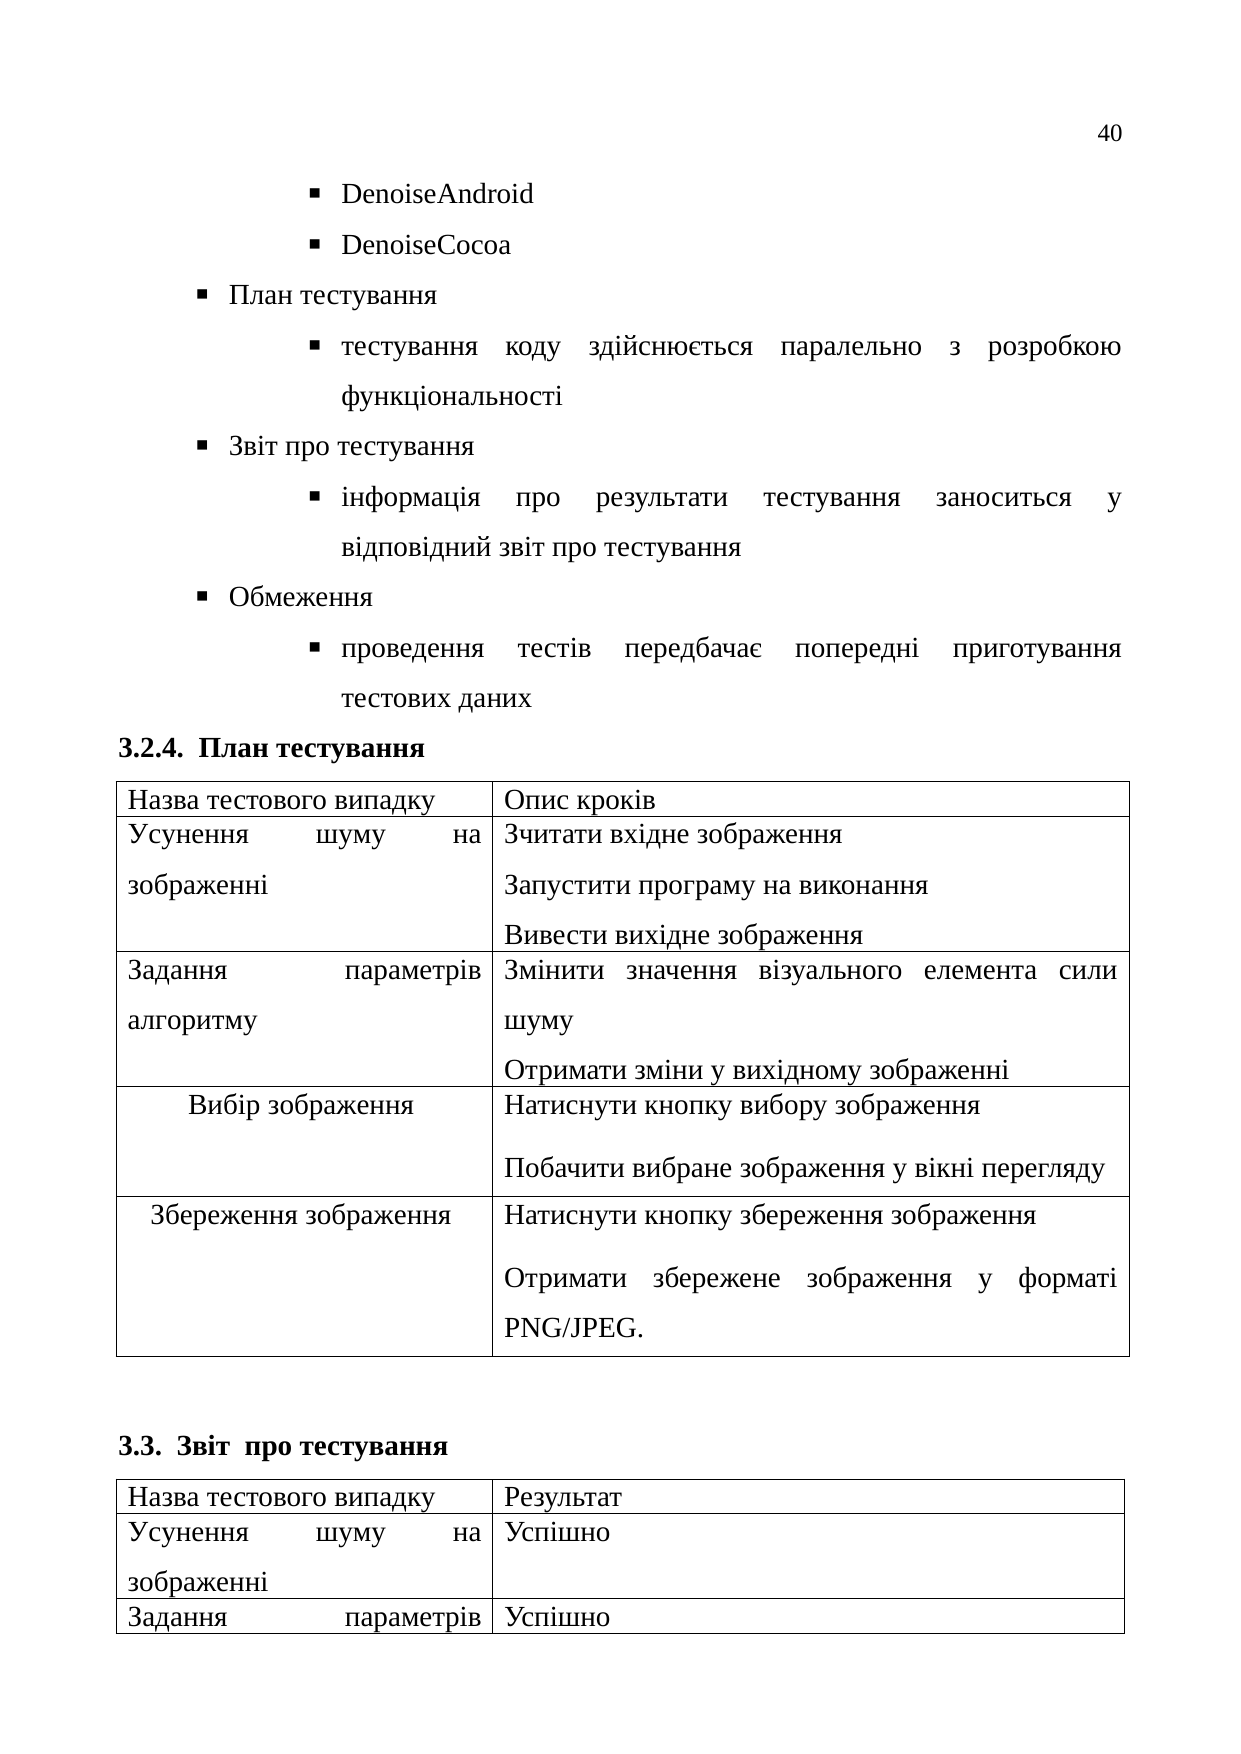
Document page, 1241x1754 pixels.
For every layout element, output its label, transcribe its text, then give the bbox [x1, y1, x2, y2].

table_cell Успішно [493, 1514, 1124, 1598]
table_cell Усунення шуму на зображенні [117, 1514, 492, 1598]
table_header Опис кроків [493, 782, 1129, 816]
table_header Назва тестового випадку [117, 1480, 492, 1513]
table_cell Успішно [493, 1599, 1124, 1633]
table_header Назва тестового випадку [117, 782, 492, 816]
list DenoiseCocoa [303, 227, 1122, 260]
list інформація про результати тестування заноситься у відповідний звіт про тестування [303, 479, 1122, 563]
table_cell Задання параметрів алгоритму [117, 952, 492, 1086]
list тестування коду здійснюється паралельно з розробкою функціональності [303, 328, 1122, 412]
table_cell Задання параметрів [117, 1599, 492, 1633]
list Звіт про тестування [191, 428, 1122, 462]
table_cell Змінити значення візуального елемента сили шуму Отримати зміни у вихідному зображенні [493, 952, 1129, 1086]
table_header Результат [493, 1480, 1124, 1513]
list План тестування [191, 277, 1122, 311]
table_cell Зчитати вхідне зображення Запустити програму на виконання Вивести вихідне зображення [493, 817, 1129, 951]
subtitle 3.3. Звіт про тестування [118, 1428, 1122, 1462]
list DenoiseAndroid [303, 176, 1122, 210]
table_cell Усунення шуму на зображенні [117, 817, 492, 951]
table_cell Збереження зображення [117, 1197, 492, 1356]
list проведення тестів передбачає попередні приготування тестових даних [303, 630, 1122, 714]
subtitle 3.2.4. План тестування [118, 731, 1122, 764]
table_cell Натиснути кнопку вибору зображення Побачити вибране зображення у вікні перегляду [493, 1087, 1129, 1196]
table_cell Вибір зображення [117, 1087, 492, 1196]
list Обмеження [191, 579, 1122, 613]
table_cell Натиснути кнопку збереження зображення Отримати збережене зображення у форматі PNG/JPEG. [493, 1197, 1129, 1356]
